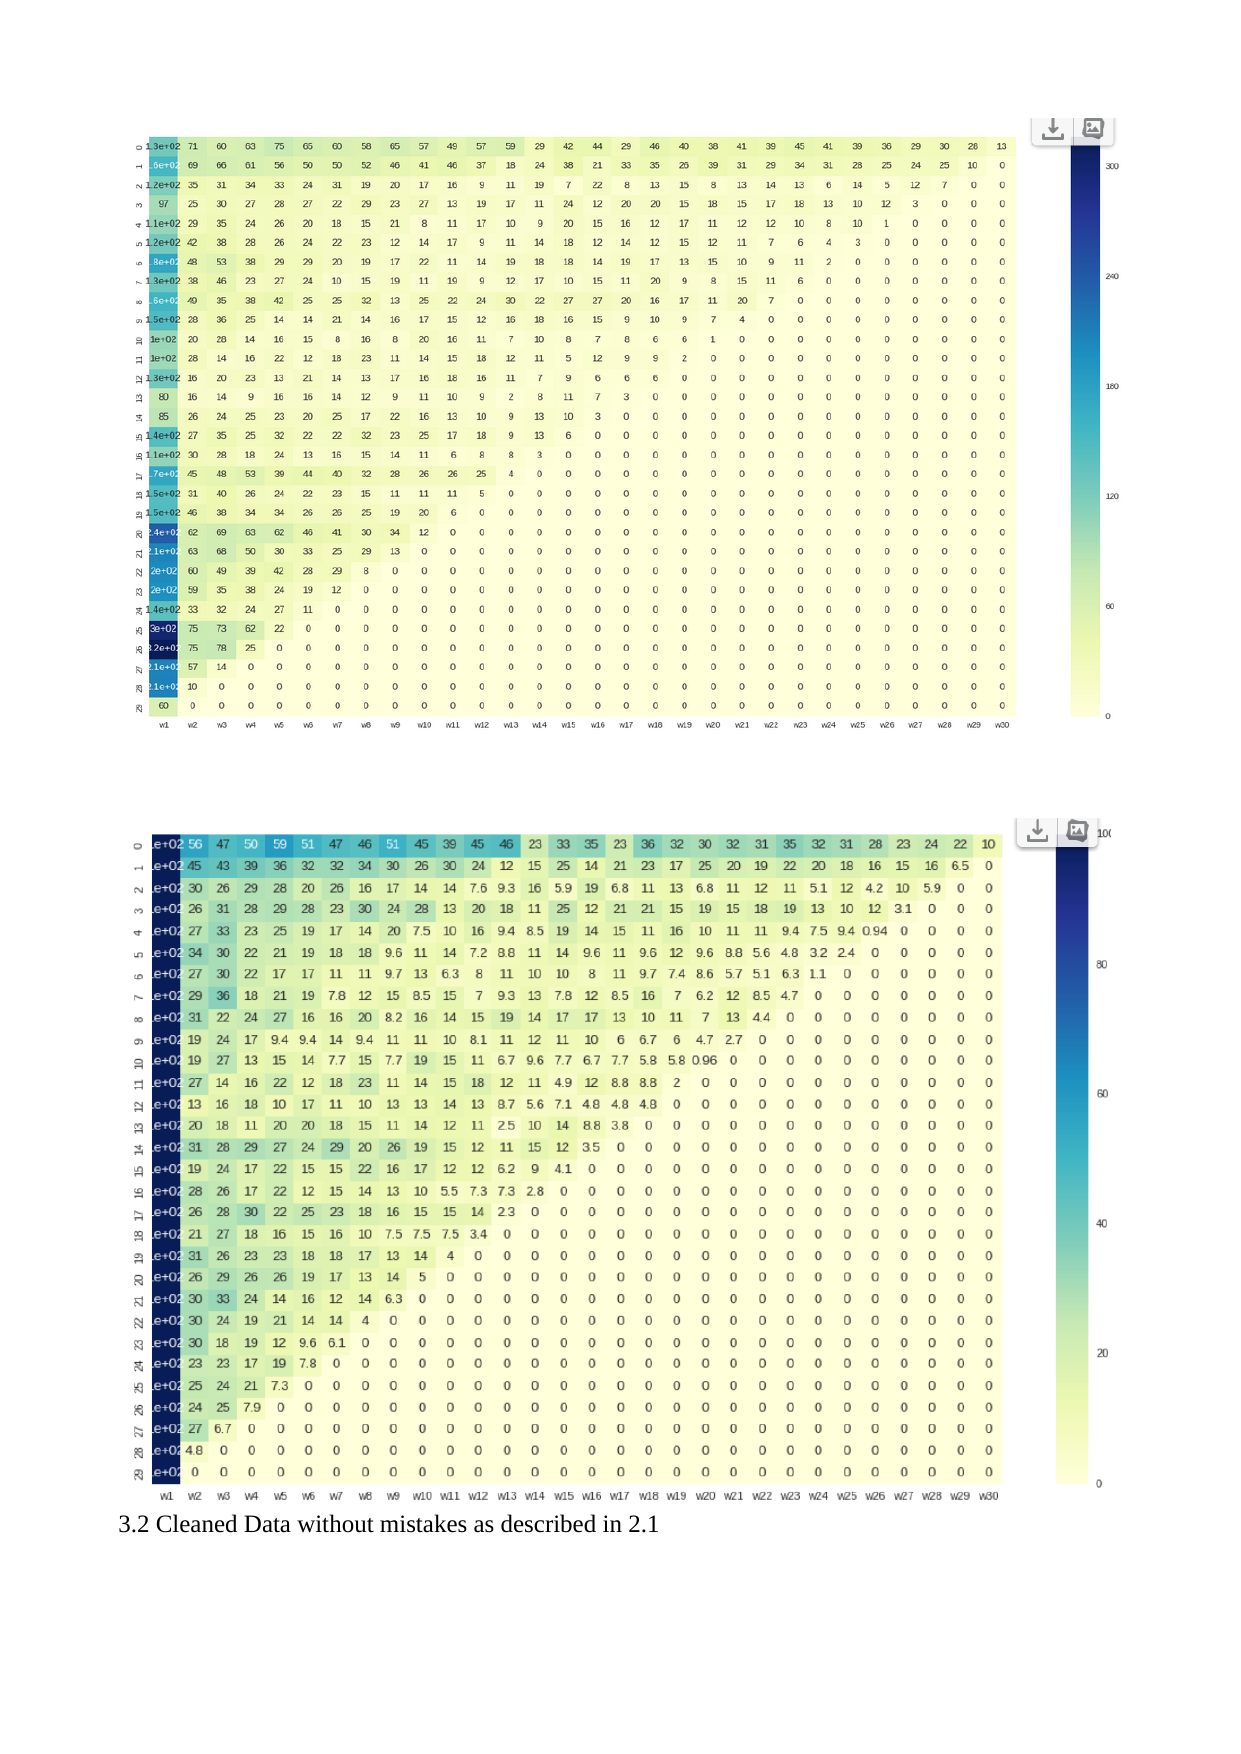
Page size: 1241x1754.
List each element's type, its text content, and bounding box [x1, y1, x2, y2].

picture [118, 818, 1123, 1509]
picture [118, 118, 1123, 733]
text 3.2 Cleaned Data without mistakes as described in 2.1 [118, 1509, 1122, 1538]
